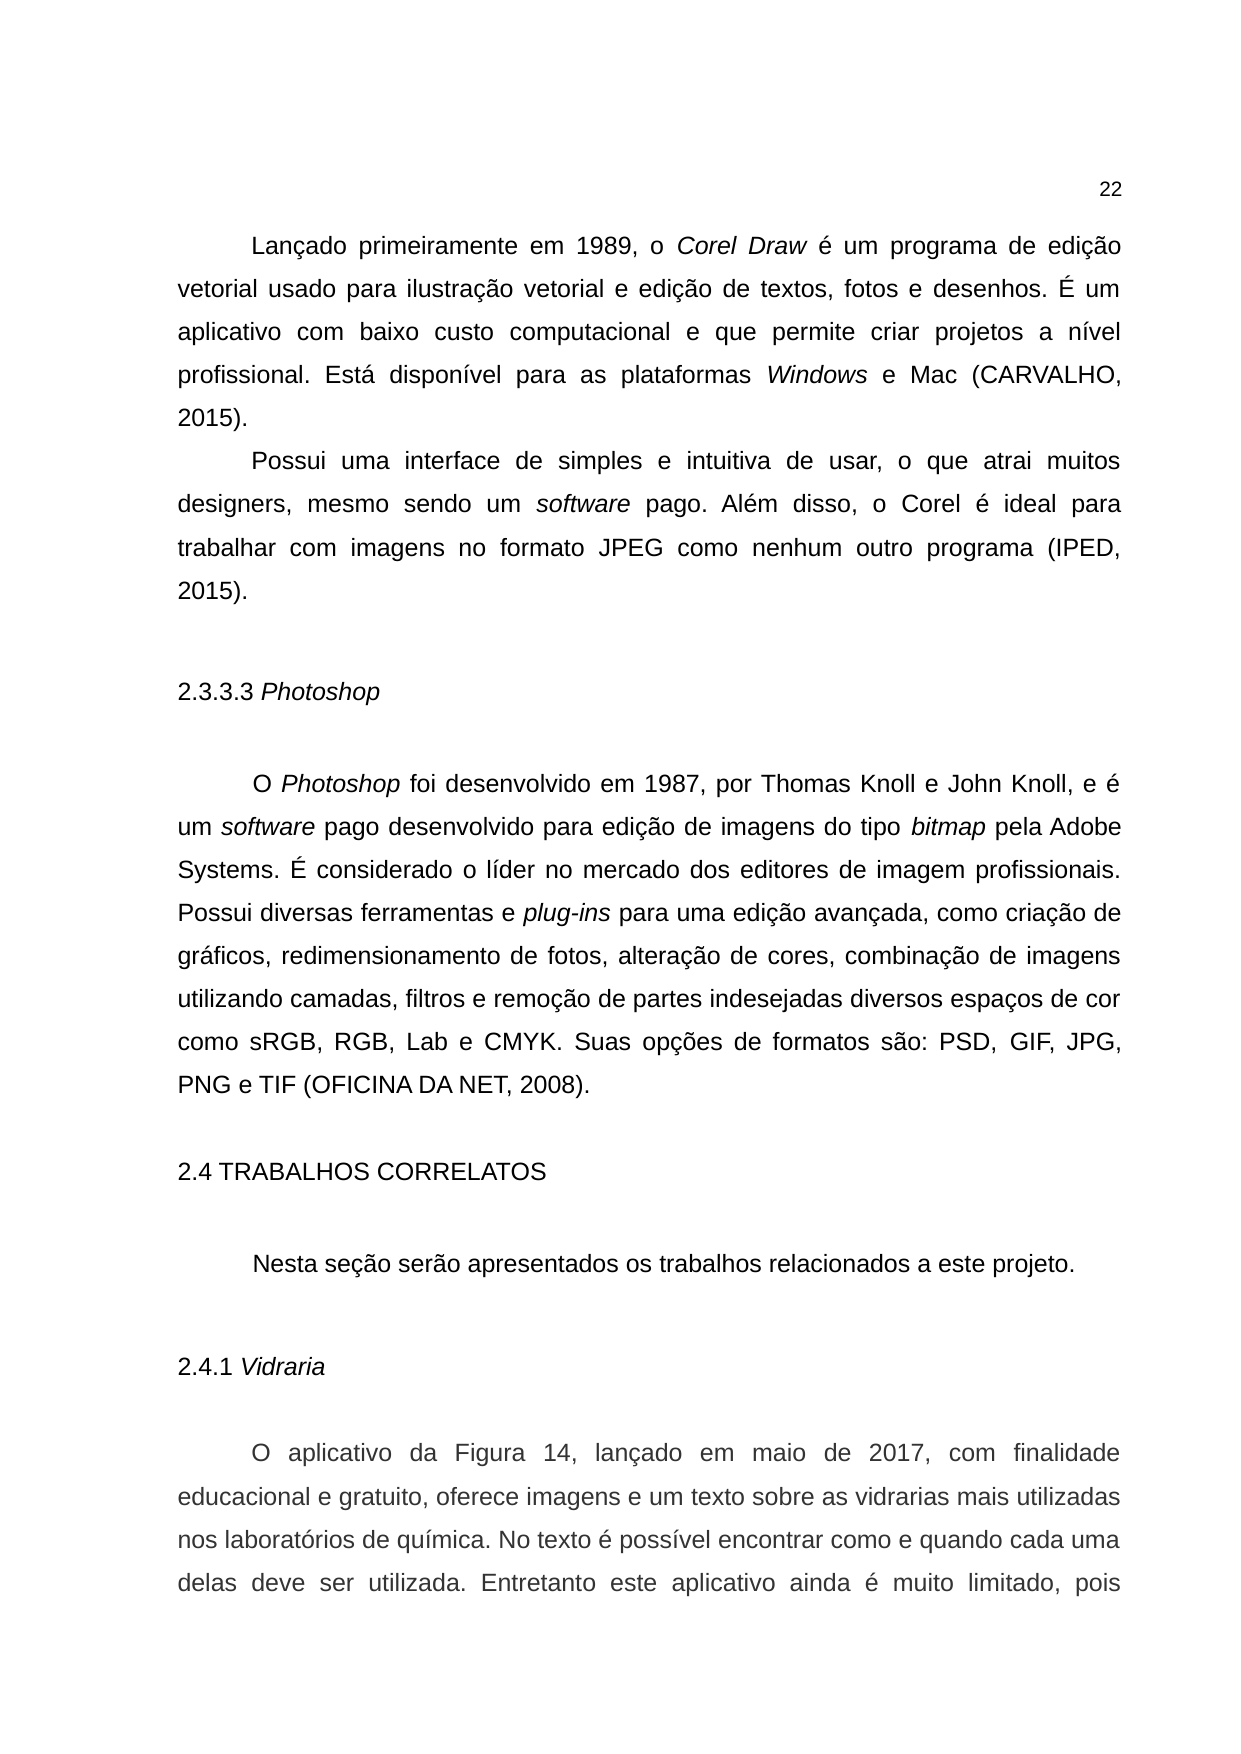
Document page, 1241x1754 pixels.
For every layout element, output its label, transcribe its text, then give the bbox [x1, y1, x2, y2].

text O Photoshop foi desenvolvido em 1987, por Thomas Knoll e John Knoll, e é um software pago desenvolvido para edição de imagens do tipo bitmap pela Adobe Systems. É considerado o líder no mercado dos editores de imagem profissionais. Possui diversas ferramentas e plug-ins para uma edição avançada, como criação de gráficos, redimensionamento de fotos, alteração de cores, combinação de imagens utilizando camadas, filtros e remoção de partes indesejadas diversos espaços de cor como sRGB, RGB, Lab e CMYK. Suas opções de formatos são: PSD, GIF, JPG, PNG e TIF (OFICINA DA NET, 2008). [177, 769, 1122, 1099]
subtitle 2.4.1 Vidraria [177, 1352, 1122, 1381]
text Lançado primeiramente em 1989, o Corel Draw é um programa de edição vetorial usado para ilustração vetorial e edição de textos, fotos e desenhos. É um aplicativo com baixo custo computacional e que permite criar projetos a nível profissional. Está disponível para as plataformas Windows e Mac (CARVALHO, 2015). [177, 231, 1122, 432]
text O aplicativo da Figura 14, lançado em maio de 2017, com finalidade educacional e gratuito, oferece imagens e um texto sobre as vidrarias mais utilizadas nos laboratórios de química. No texto é possível encontrar como e quando cada uma delas deve ser utilizada. Entretanto este aplicativo ainda é muito limitado, pois [177, 1438, 1122, 1596]
text Nesta seção serão apresentados os trabalhos relacionados a este projeto. [177, 1249, 1122, 1278]
subtitle 2.4 TRABALHOS CORRELATOS [177, 1114, 1122, 1186]
subtitle 2.3.3.3 Photoshop [177, 676, 1122, 705]
text Possui uma interface de simples e intuitiva de usar, o que atrai muitos designers, mesmo sendo um software pago. Além disso, o Corel é ideal para trabalhar com imagens no formato JPEG como nenhum outro programa (IPED, 2015). [177, 446, 1122, 604]
